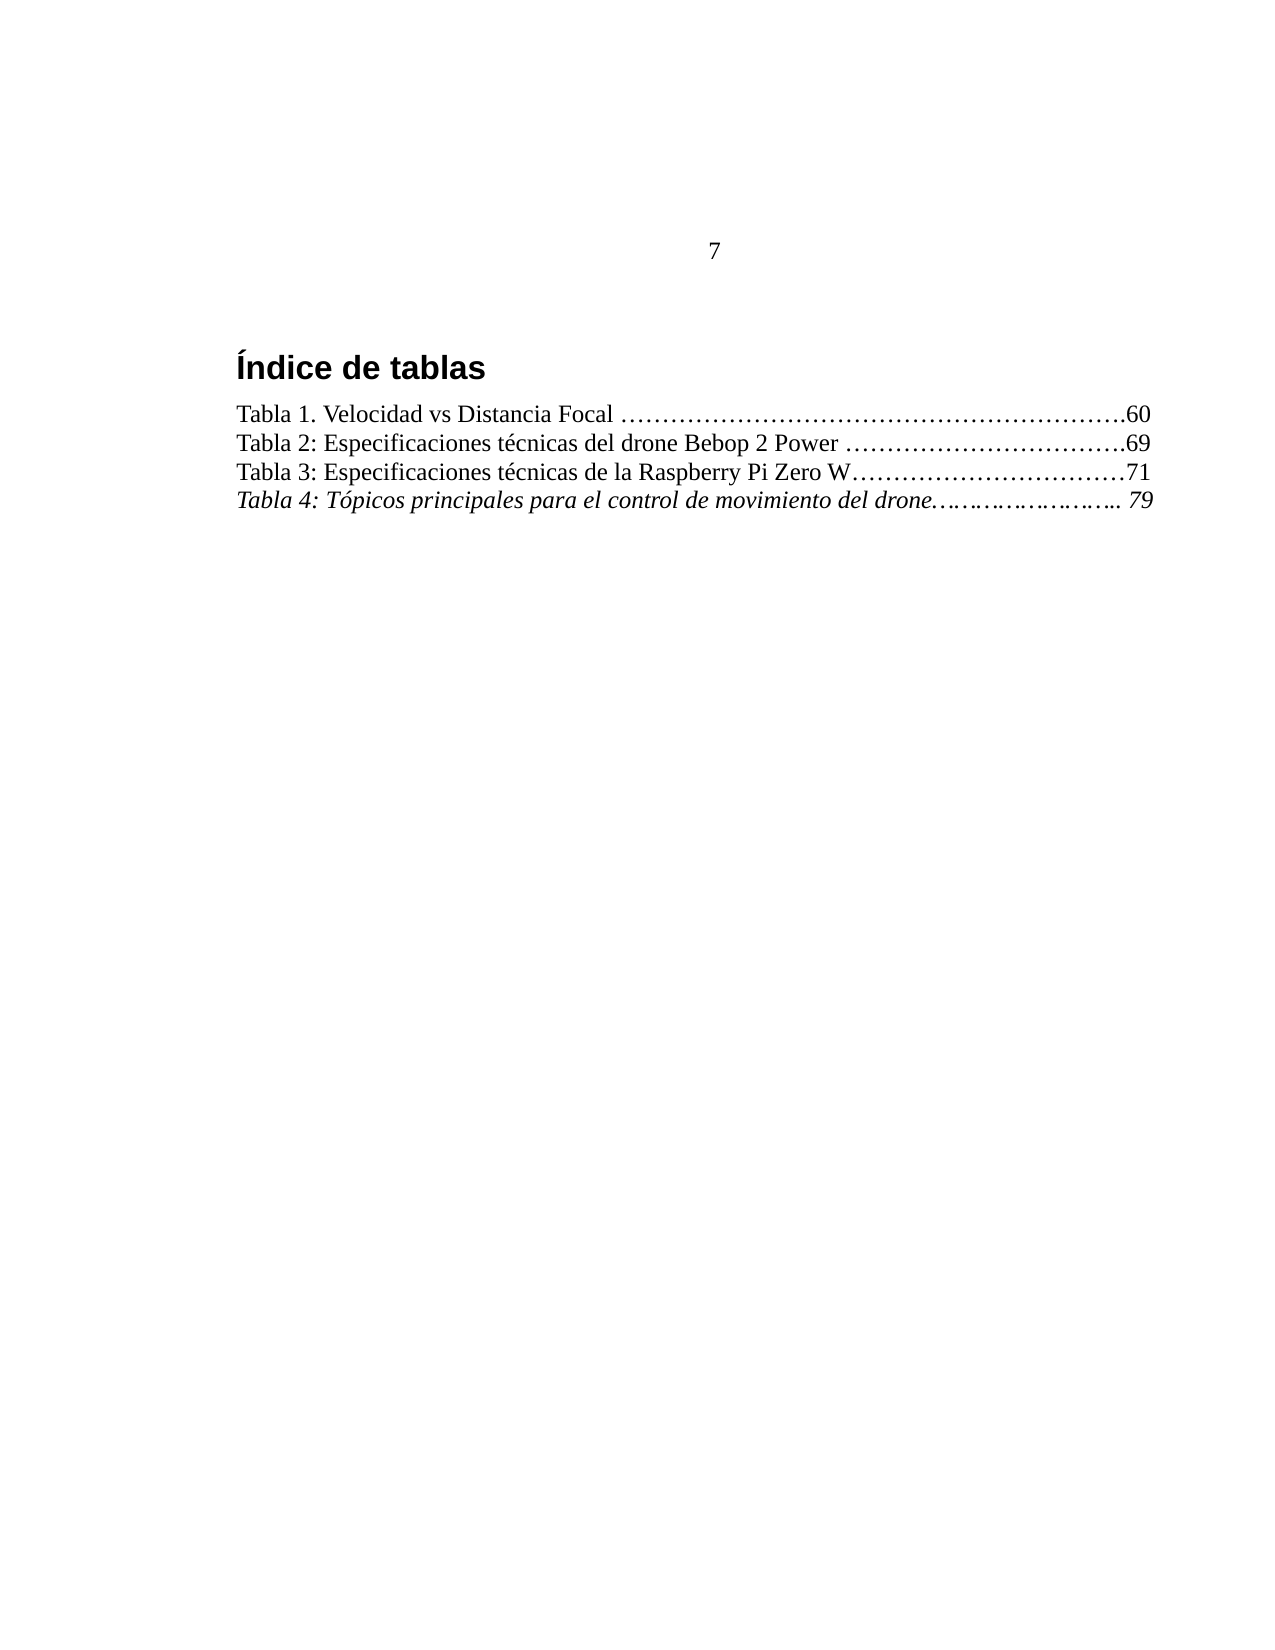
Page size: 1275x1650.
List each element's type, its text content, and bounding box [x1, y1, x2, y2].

text Tabla 4: Tópicos principales para el control de movimiento del drone…………………….. 79 [236, 485, 1157, 514]
text Tabla 2: Especificaciones técnicas del drone Bebop 2 Power …………………………….69 [236, 428, 1157, 457]
subtitle Índice de tablas [236, 348, 1157, 387]
text Tabla 3: Especificaciones técnicas de la Raspberry Pi Zero W……………………………71 [236, 457, 1157, 485]
text Tabla 1. Velocidad vs Distancia Focal …………………………………………………….60 [236, 399, 1157, 428]
